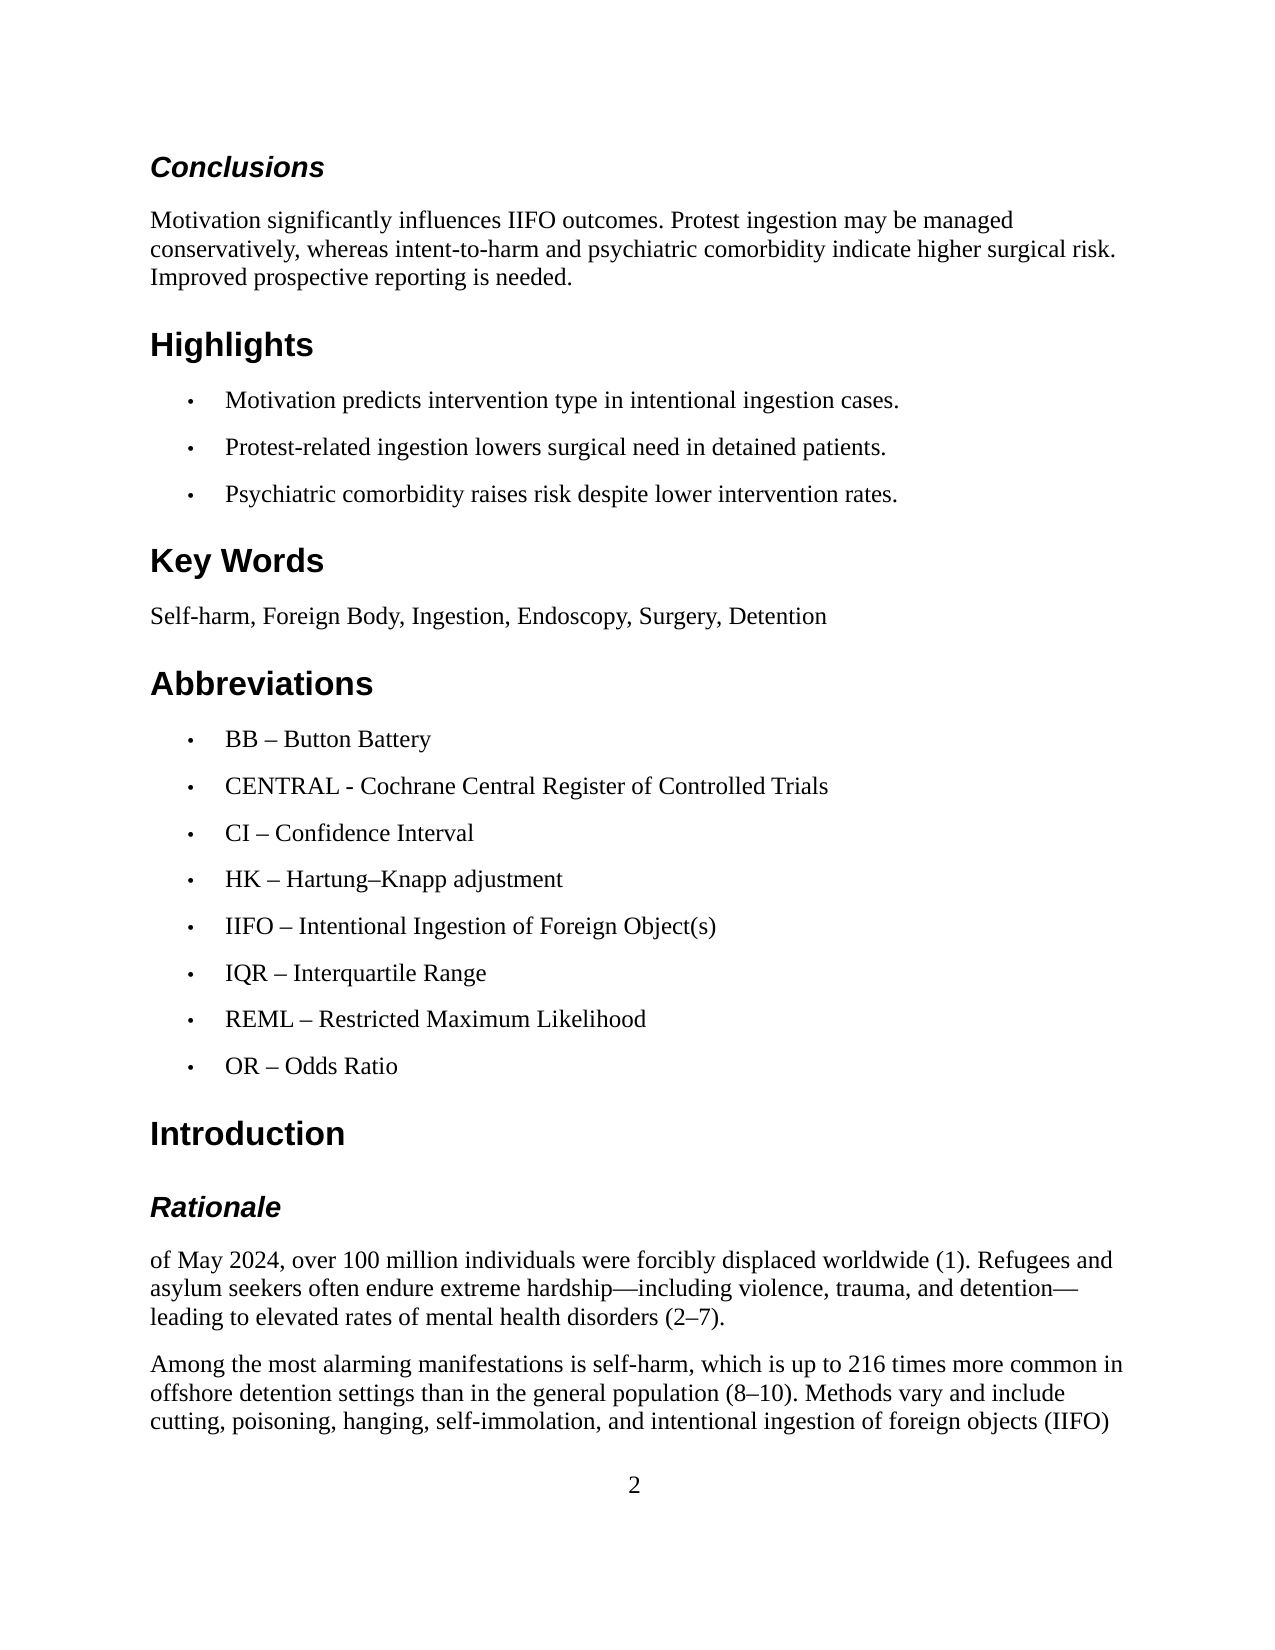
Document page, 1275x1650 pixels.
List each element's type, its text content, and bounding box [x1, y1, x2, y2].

text of May 2024, over 100 million individuals were forcibly displaced worldwide (1). Refugees and asylum seekers often endure extreme hardship—including violence, trauma, and detention—leading to elevated rates of mental health disorders (2–7). [150, 1245, 1125, 1331]
list HK – Hartung–Knapp adjustment [187, 864, 1125, 893]
text Among the most alarming manifestations is self-harm, which is up to 216 times more common in offshore detention settings than in the general population (8–10). Methods vary and include cutting, poisoning, hanging, self-immolation, and intentional ingestion of foreign objects (IIFO) [150, 1349, 1125, 1435]
list IQR – Interquartile Range [187, 958, 1125, 986]
list Motivation predicts intervention type in intentional ingestion cases. [187, 385, 1125, 414]
list CENTRAL - Cochrane Central Register of Controlled Trials [187, 771, 1125, 800]
list Psychiatric comorbidity raises risk despite lower intervention rates. [187, 479, 1125, 507]
subtitle Conclusions [150, 150, 1125, 183]
subtitle Rationale [150, 1190, 1125, 1223]
subtitle Highlights [150, 325, 1125, 364]
list REML – Restricted Maximum Likelihood [187, 1004, 1125, 1033]
list CI – Confidence Interval [187, 818, 1125, 846]
subtitle Abbreviations [150, 664, 1125, 703]
text Motivation significantly influences IIFO outcomes. Protest ingestion may be managed conservatively, whereas intent-to-harm and psychiatric comorbidity indicate higher surgical risk. Improved prospective reporting is needed. [150, 205, 1125, 291]
subtitle Introduction [150, 1114, 1125, 1152]
text Self-harm, Foreign Body, Ingestion, Endoscopy, Surgery, Detention [150, 601, 1125, 630]
list BB – Button Battery [187, 724, 1125, 753]
list OR – Odds Ratio [187, 1051, 1125, 1080]
list IIFO – Intentional Ingestion of Foreign Object(s) [187, 911, 1125, 940]
list Protest-related ingestion lowers surgical need in detained patients. [187, 432, 1125, 461]
subtitle Key Words [150, 541, 1125, 580]
